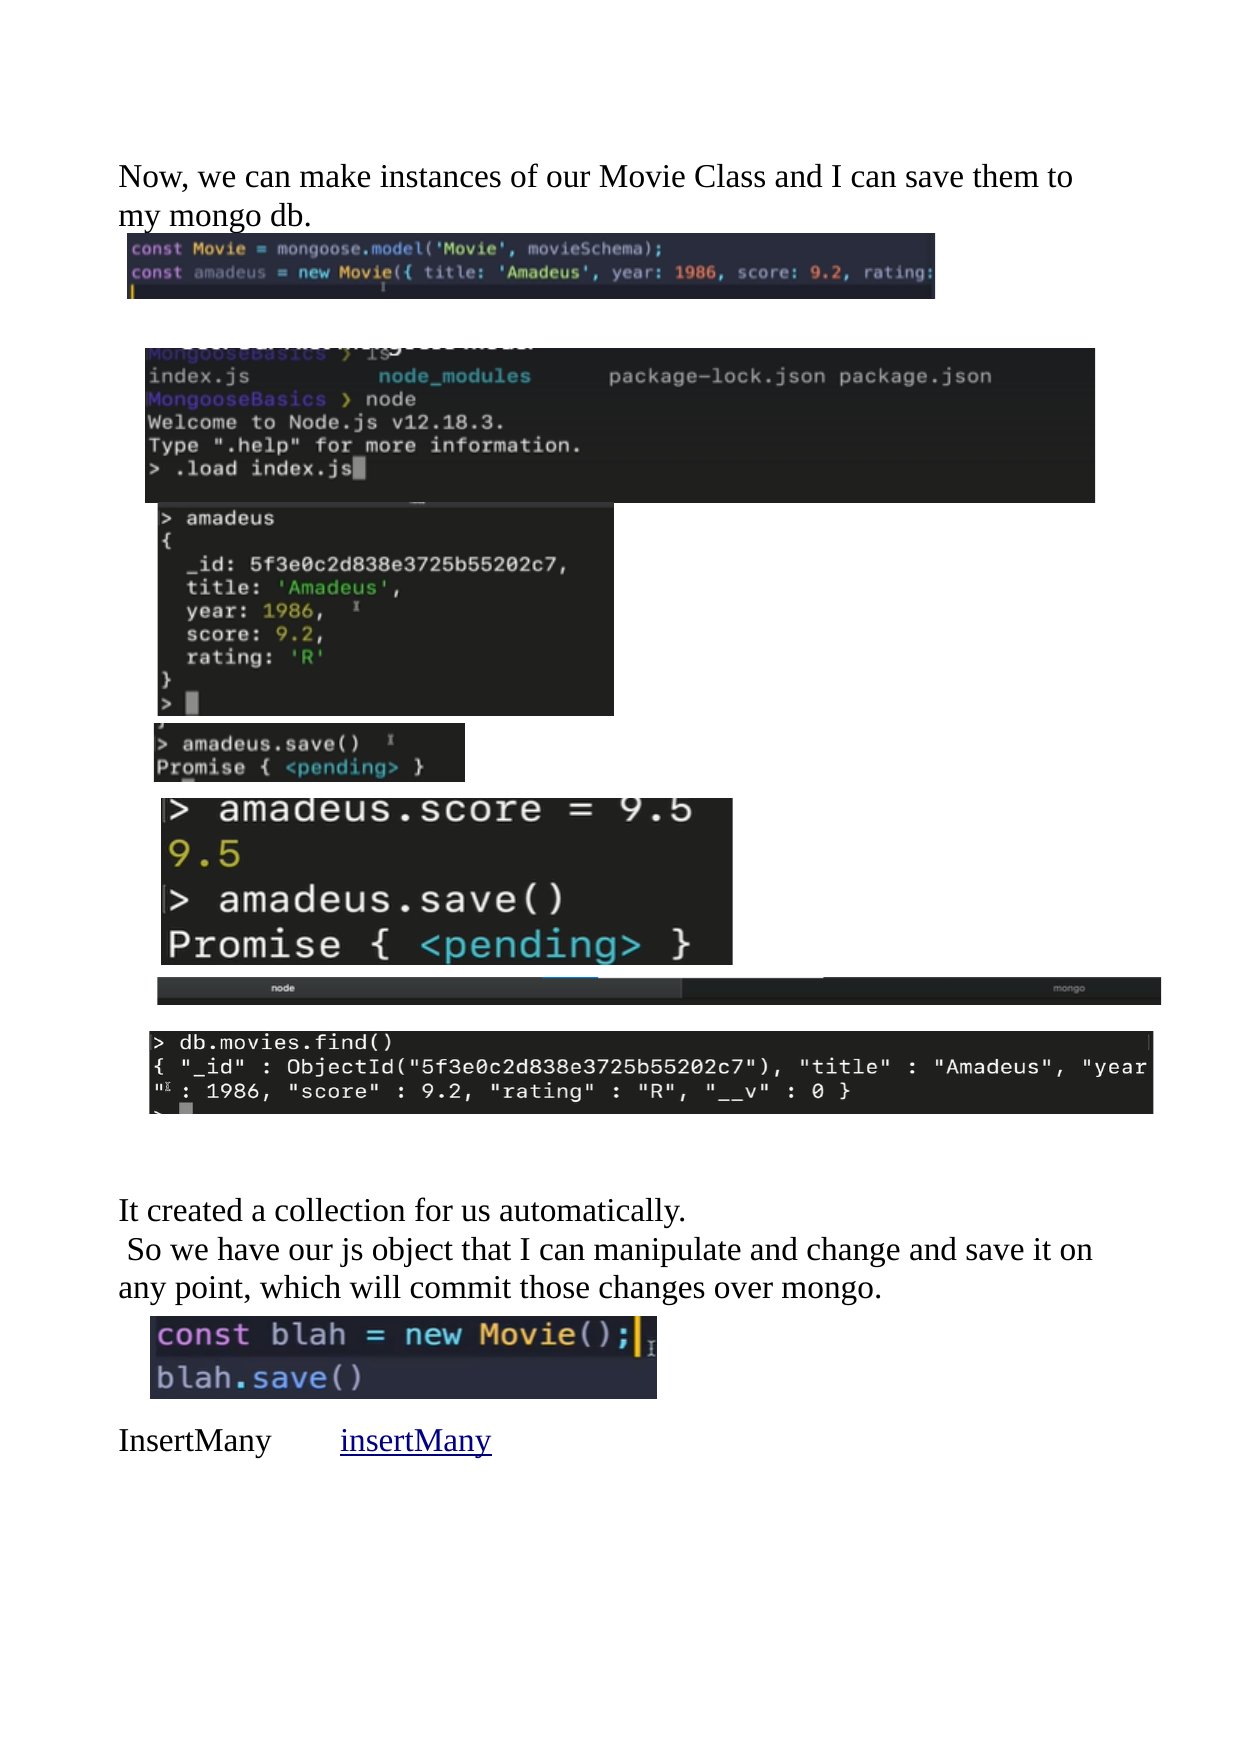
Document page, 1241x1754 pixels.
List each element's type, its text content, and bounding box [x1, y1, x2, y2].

text InsertMany insertMany [118, 1421, 1122, 1459]
text It created a collection for us automatically. [118, 1191, 1122, 1229]
picture [161, 798, 733, 965]
picture [149, 1031, 1154, 1114]
picture [145, 348, 1096, 716]
text So we have our js object that I can manipulate and change and save it on any point, which will commit those changes over mongo. [118, 1229, 1122, 1306]
picture [153, 723, 465, 782]
text Now, we can make instances of our Movie Class and I can save them to my mongo db. [118, 156, 1122, 233]
picture [157, 977, 1162, 1005]
picture [150, 1316, 657, 1399]
picture [127, 233, 936, 299]
